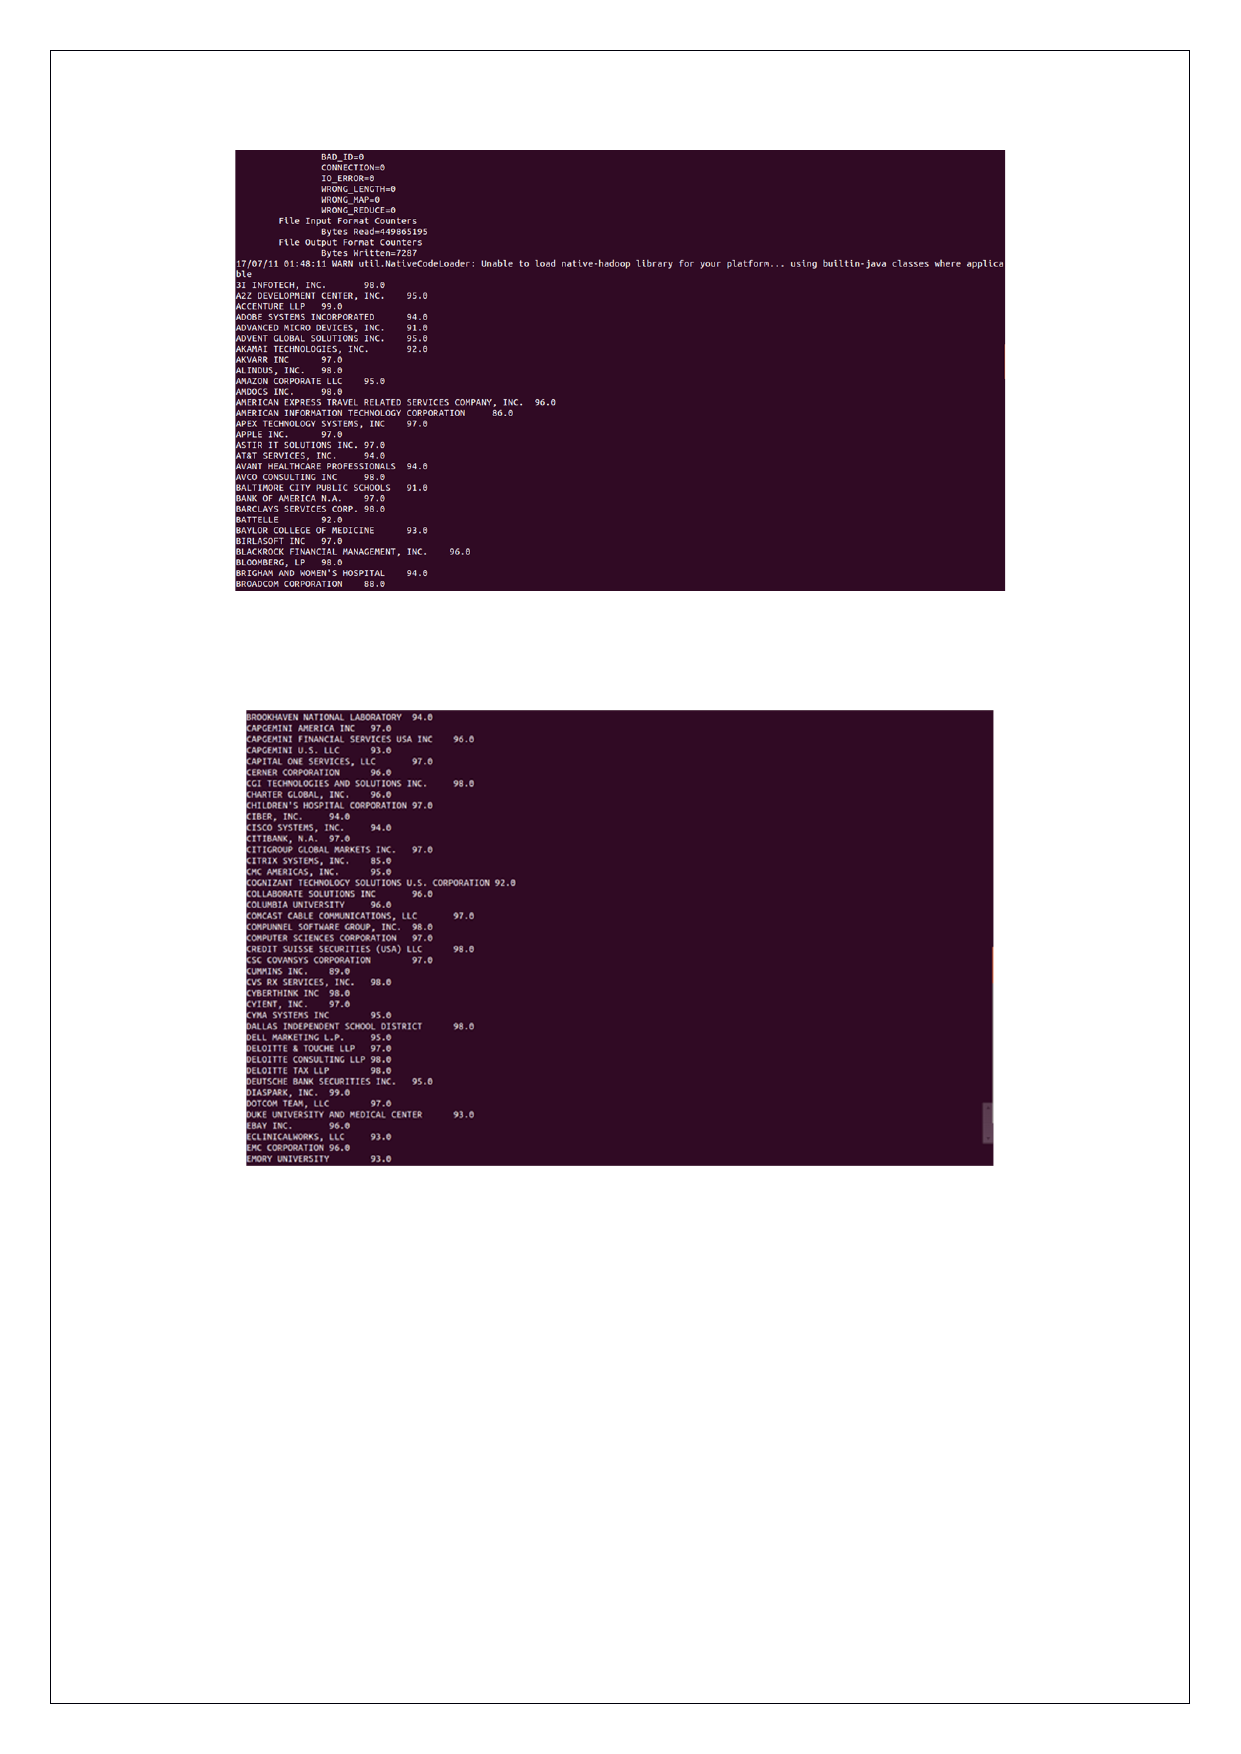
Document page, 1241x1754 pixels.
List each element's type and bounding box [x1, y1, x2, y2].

picture [235, 150, 1005, 591]
picture [246, 710, 994, 1166]
